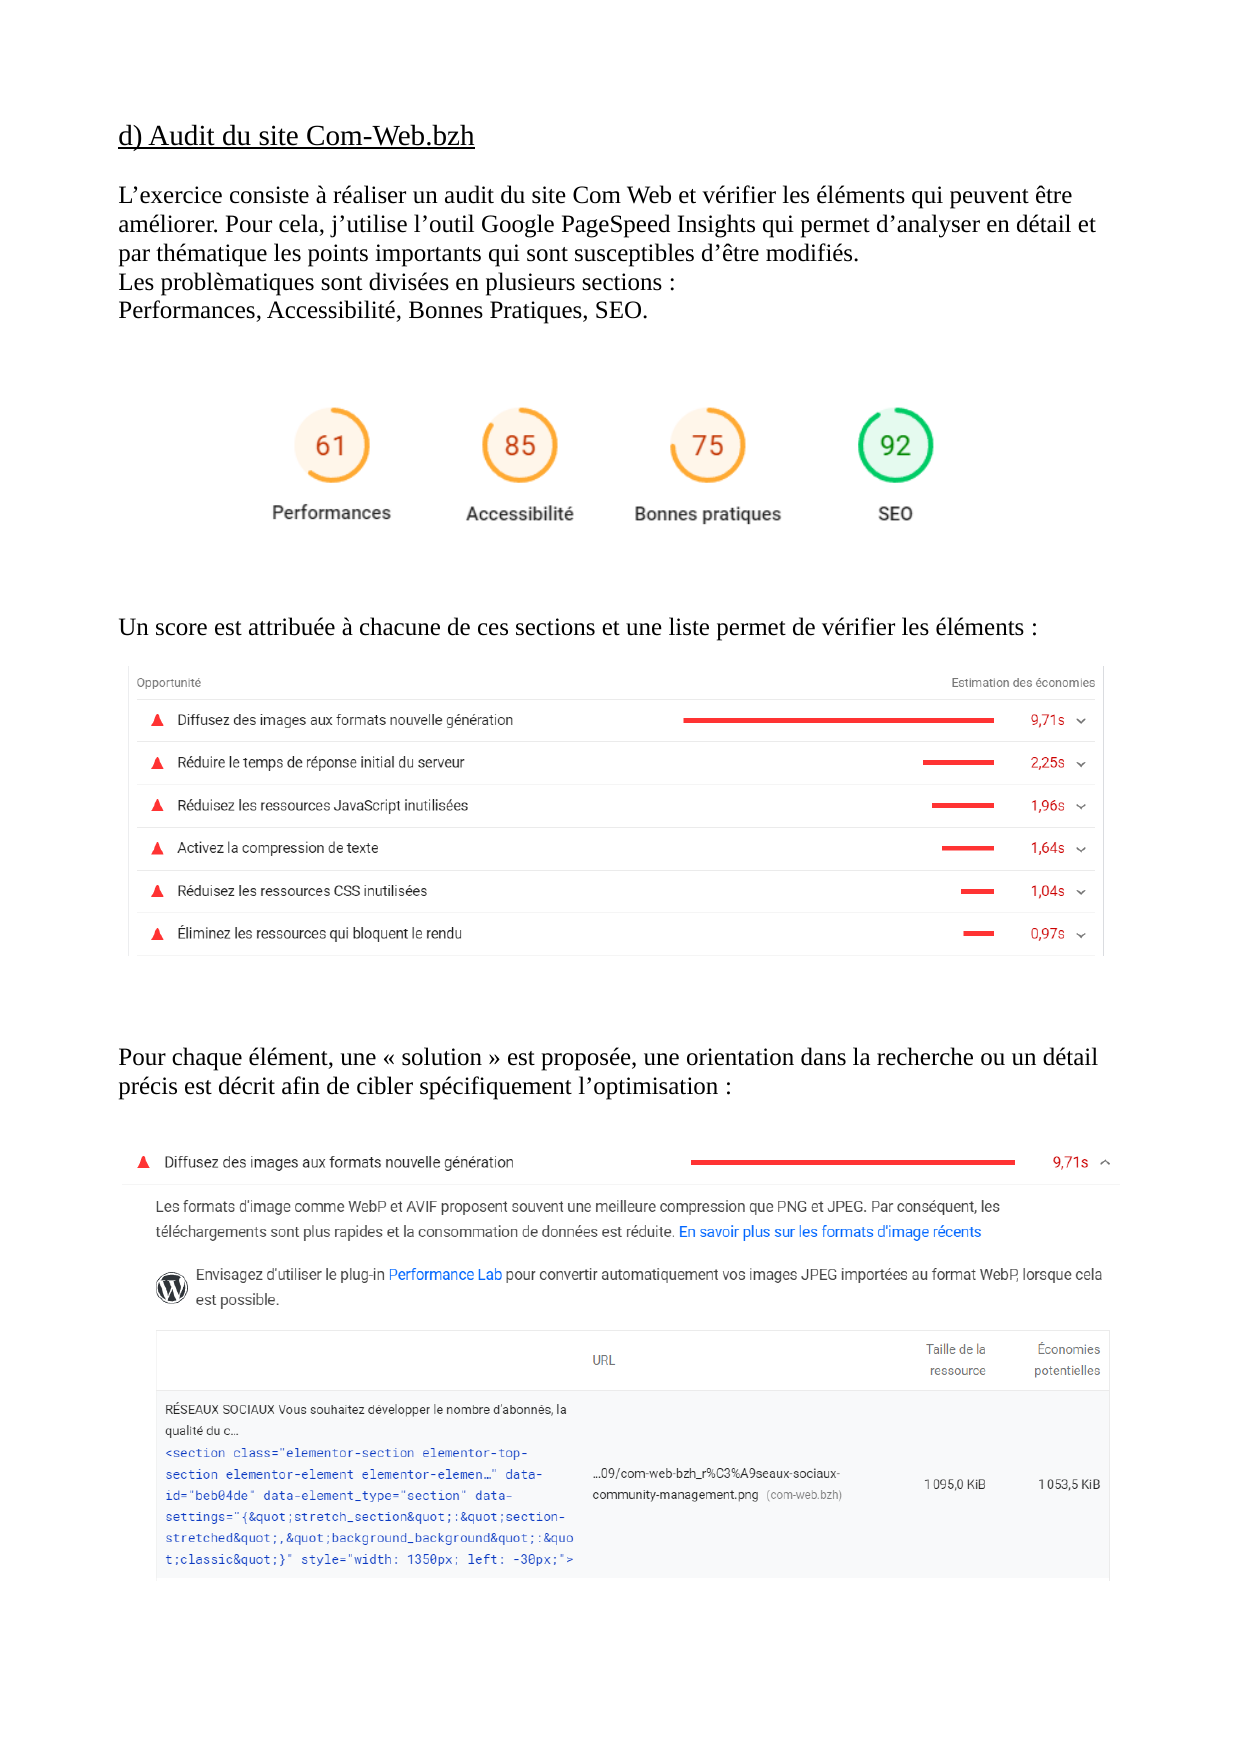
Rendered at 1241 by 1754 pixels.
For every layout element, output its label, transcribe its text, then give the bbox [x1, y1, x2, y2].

text d) Audit du site Com-Web.bzh [118, 118, 1122, 152]
text Performances, Accessibilité, Bonnes Pratiques, SEO. [118, 295, 1122, 324]
text Pour chaque élément, une « solution » est proposée, une orientation dans la recherche ou un détail précis est décrit afin de cibler spécifiquement l’optimisation : [118, 1042, 1122, 1100]
picture [111, 666, 1116, 956]
picture [118, 1146, 1123, 1581]
text L’exercice consiste à réaliser un audit du site Com Web et vérifier les éléments qui peuvent être améliorer. Pour cela, j’utilise l’outil Google PageSpeed Insights qui permet d’analyser en détail et par thématique les points importants qui sont susceptibles d’être modifiés. [118, 180, 1122, 267]
text Un score est attribuée à chacune de ces sections et une liste permet de vérifier les éléments : [118, 612, 1122, 640]
picture [242, 394, 956, 538]
text Les problèmatiques sont divisées en plusieurs sections : [118, 267, 1122, 295]
